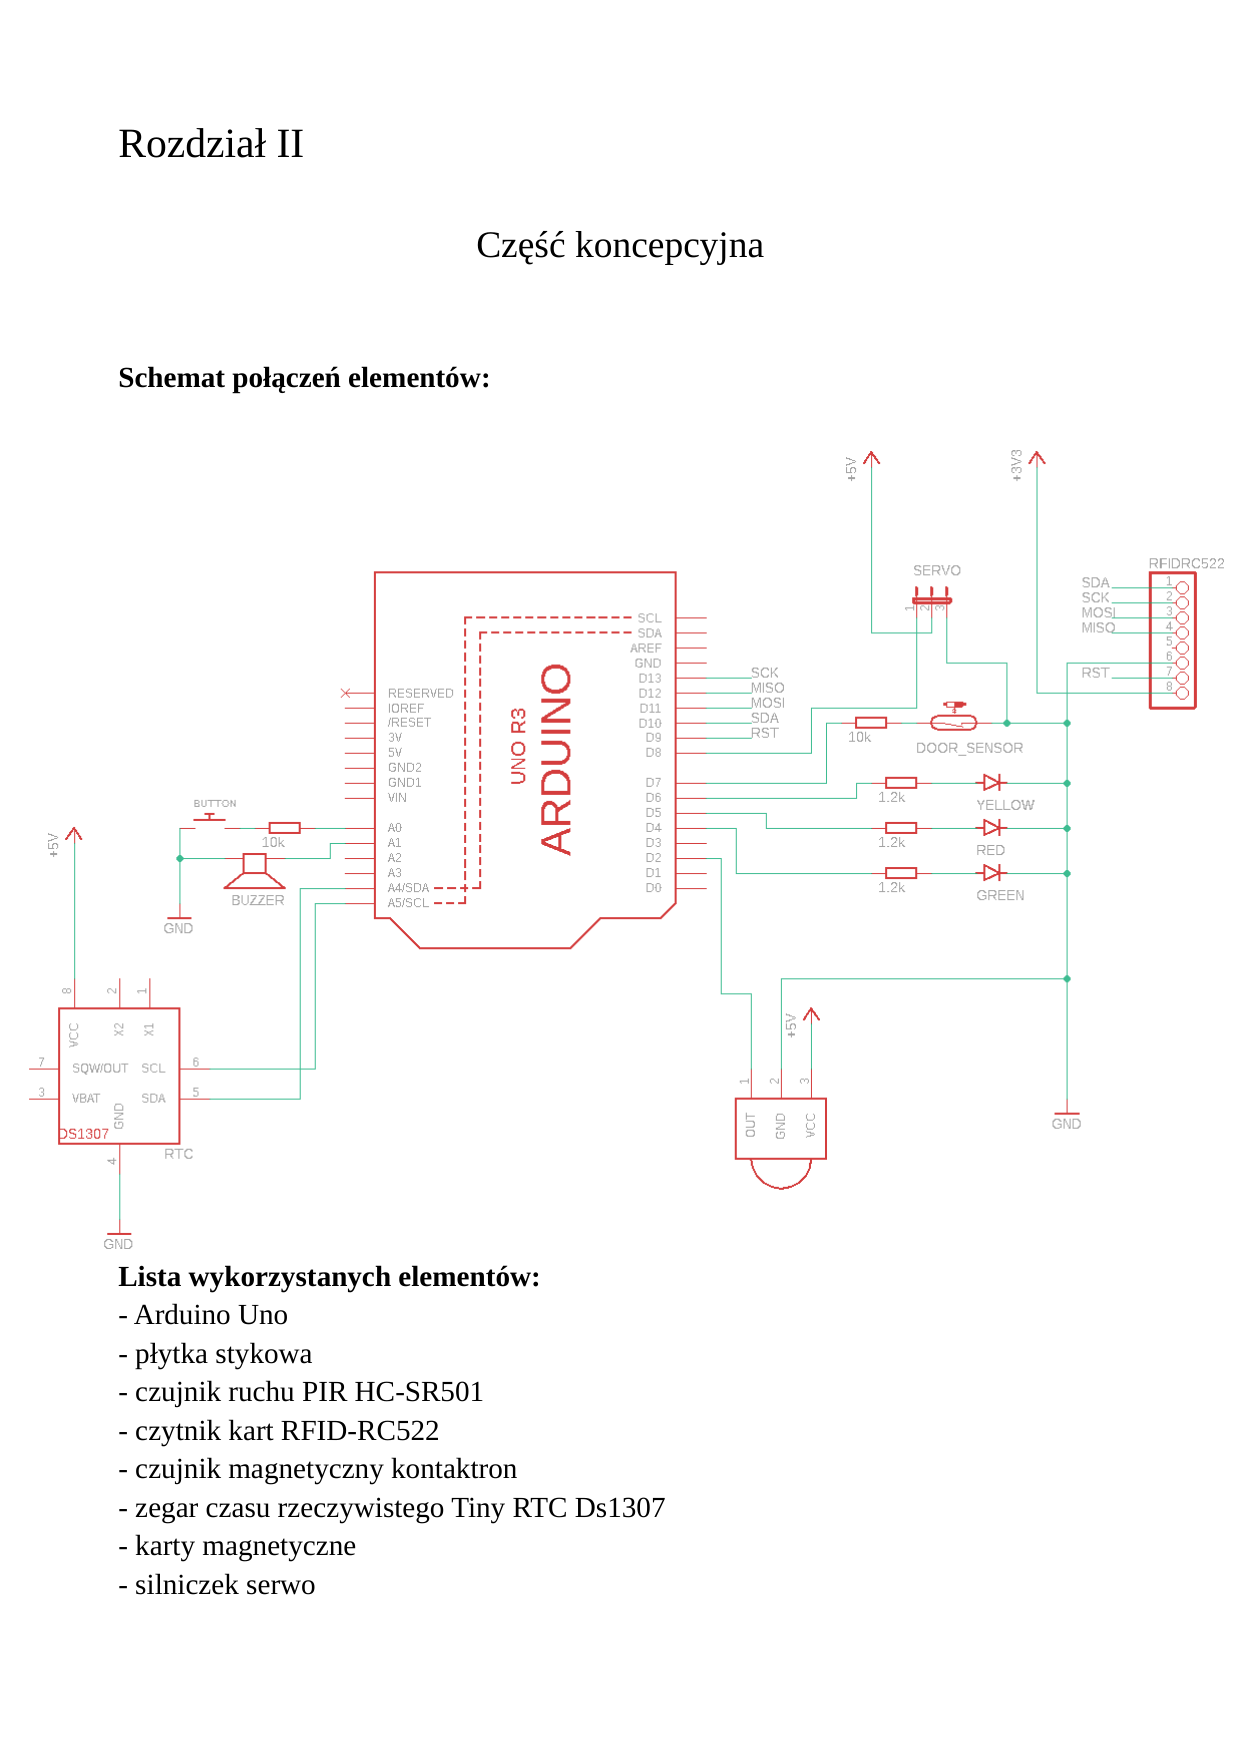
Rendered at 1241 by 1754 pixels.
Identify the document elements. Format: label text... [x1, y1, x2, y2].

text - czytnik kart RFID-RC522 [118, 1413, 1122, 1446]
text - płytka stykowa [118, 1336, 1122, 1369]
text - zegar czasu rzeczywistego Tiny RTC Ds1307 [118, 1490, 1122, 1523]
text - czujnik ruchu PIR HC-SR501 [118, 1374, 1122, 1408]
text - silniczek serwo [118, 1567, 1122, 1601]
text - karty magnetyczne [118, 1528, 1122, 1562]
text Schemat połączeń elementów: [118, 361, 1122, 394]
text - czujnik magnetyczny kontaktron [118, 1451, 1122, 1485]
text - Arduino Uno [118, 1297, 1122, 1331]
picture [3, 437, 1237, 1254]
text Część koncepcyjna [118, 223, 1122, 266]
text Lista wykorzystanych elementów: [118, 1254, 1122, 1292]
text Rozdział II [118, 118, 1122, 166]
